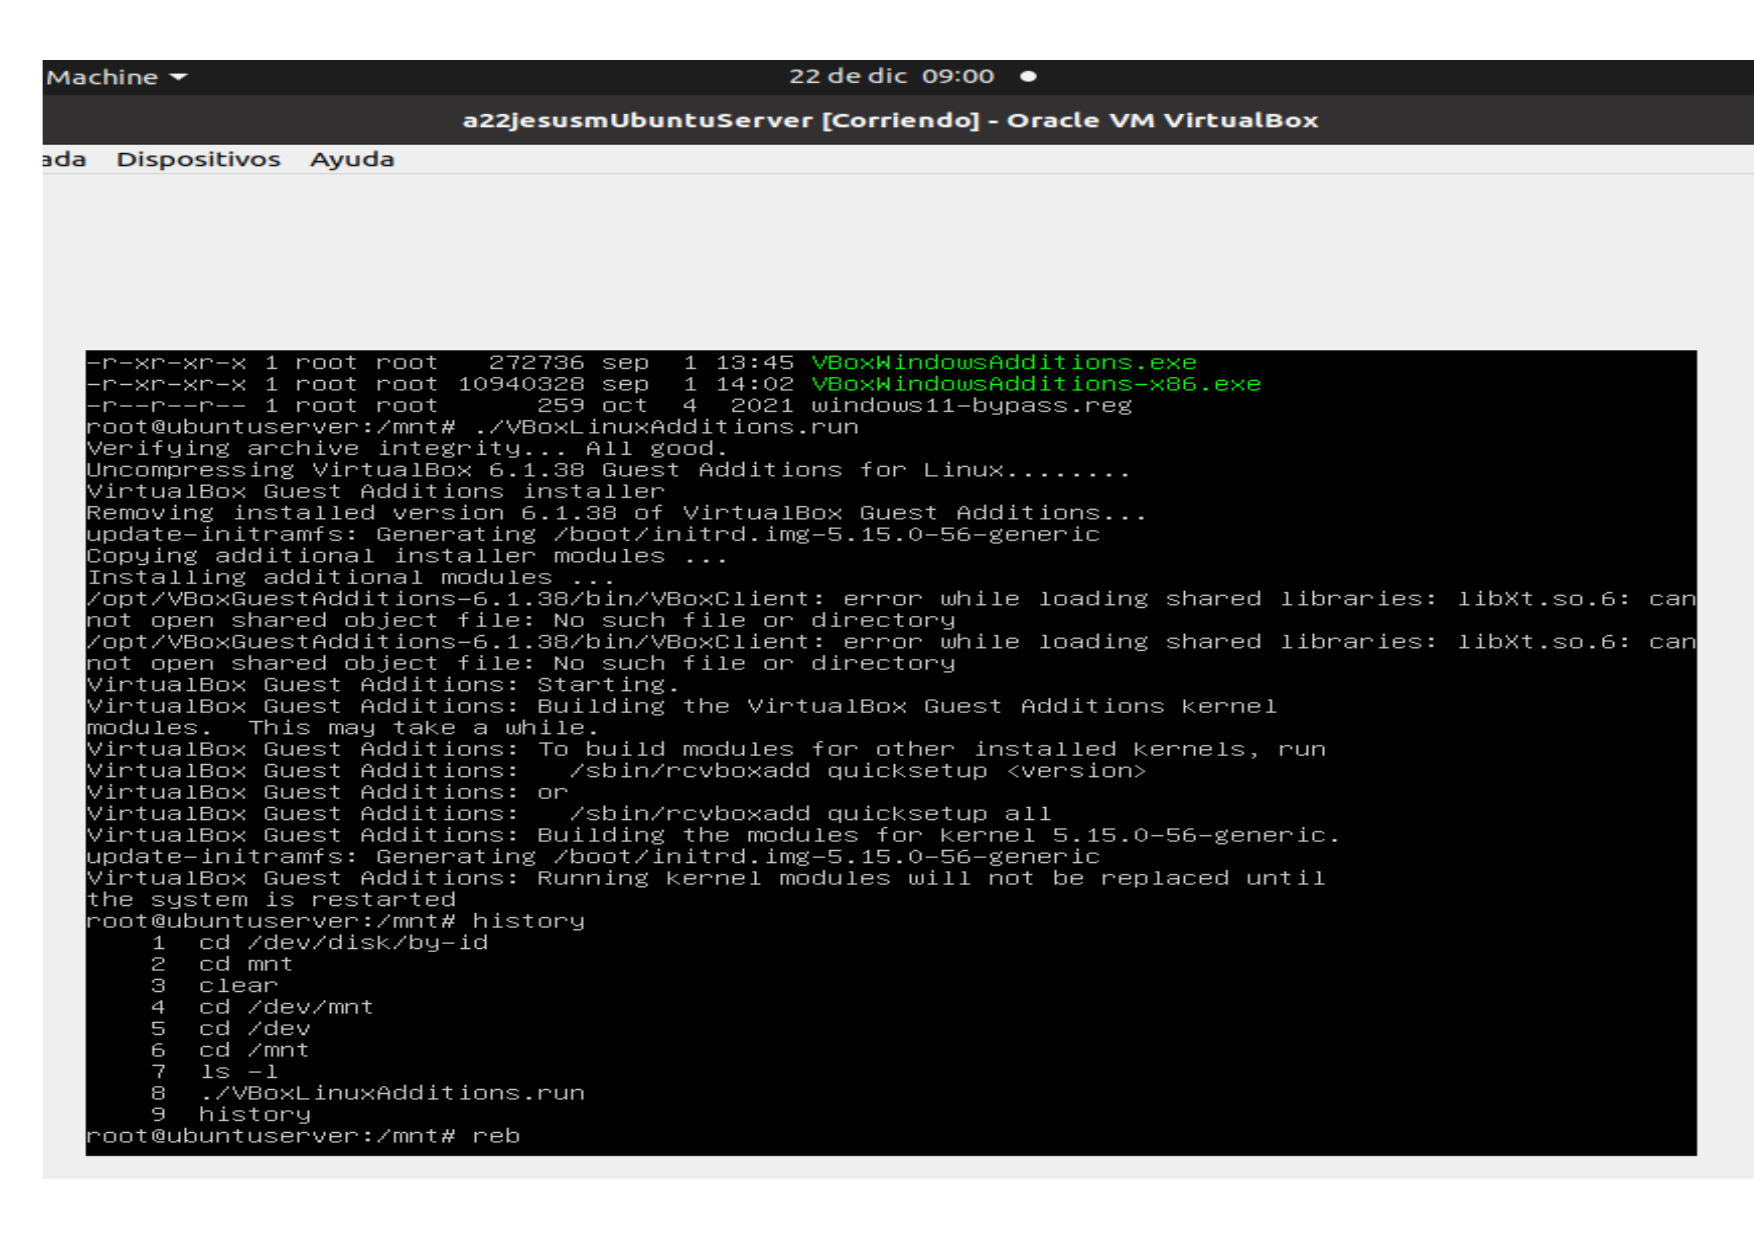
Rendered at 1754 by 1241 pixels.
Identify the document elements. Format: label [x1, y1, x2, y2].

picture [42, 60, 1754, 1179]
